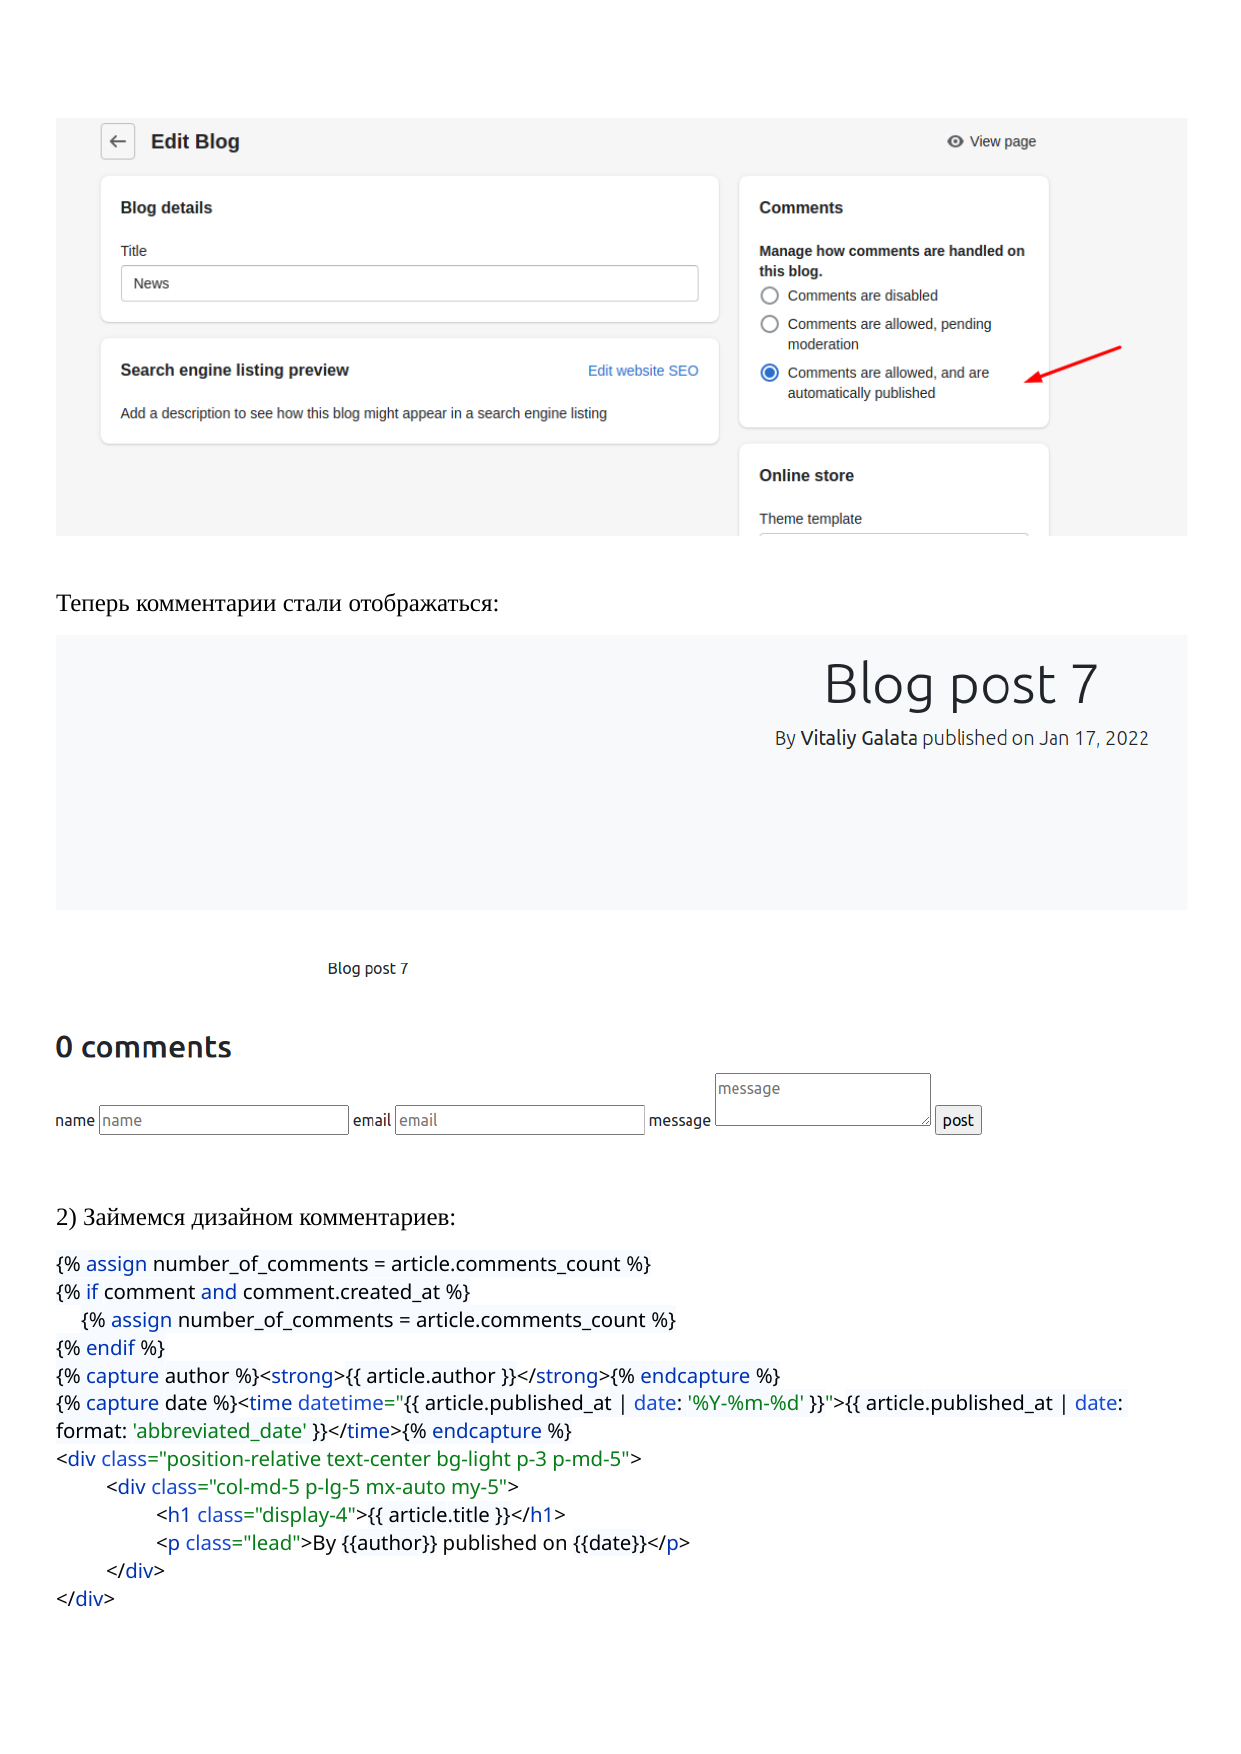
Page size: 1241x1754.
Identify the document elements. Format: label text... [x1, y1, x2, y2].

text <div class="position-relative text-center bg-light p-3 p-md-5"> [56, 1444, 1187, 1472]
text {% endif %} [56, 1333, 1187, 1361]
text {% assign number_of_comments = article.comments_count %} [56, 1249, 1187, 1277]
text </div> [56, 1557, 1187, 1585]
text <div class="col-md-5 p-lg-5 mx-auto my-5"> [56, 1472, 1187, 1501]
text 2) Займемся дизайном комментариев: [56, 1202, 1187, 1231]
picture [55, 118, 1188, 536]
text {% if comment and comment.created_at %} [56, 1277, 1187, 1305]
picture [55, 635, 1188, 1151]
text Теперь комментарии стали отображаться: [56, 588, 1187, 616]
text {% capture author %}<strong>{{ article.author }}</strong>{% endcapture %} [56, 1361, 1187, 1389]
text <h1 class="display-4">{{ article.title }}</h1> [56, 1501, 1187, 1529]
text {% capture date %}<time datetime="{{ article.published_at | date: '%Y-%m-%d' }}">{{ article.published_at | date: format: 'abbreviated_date' }}</time>{% endcapture %} [56, 1389, 1187, 1444]
text {% assign number_of_comments = article.comments_count %} [56, 1305, 1187, 1333]
text <p class="lead">By {{author}} published on {{date}}</p> [56, 1529, 1187, 1557]
text </div> [56, 1585, 1187, 1613]
